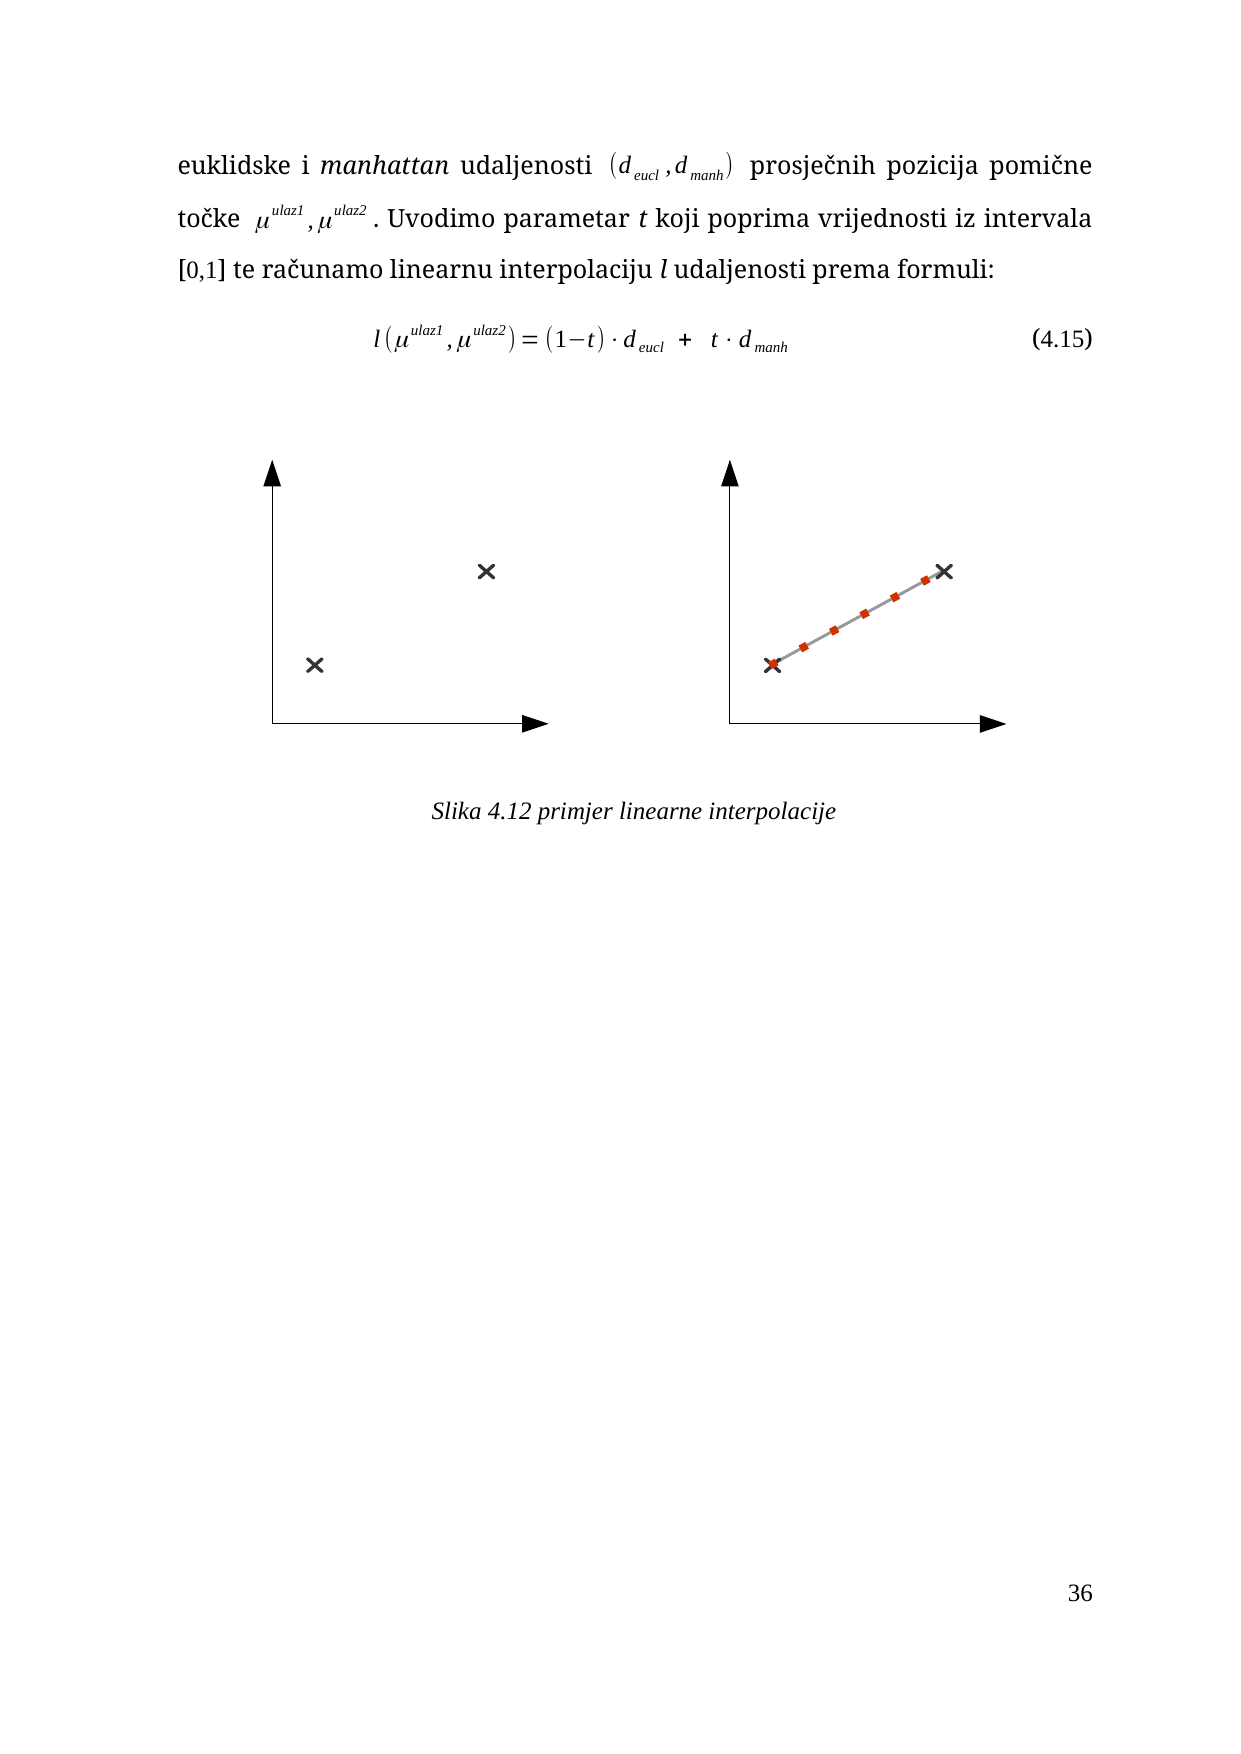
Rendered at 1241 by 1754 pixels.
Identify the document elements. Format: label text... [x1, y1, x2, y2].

text euklidske i manhattan udaljenosti prosječnih pozicija pomične točke . Uvodimo parametar t koji poprima vrijednosti iz intervala [0,1] te računamo linearnu interpolaciju l udaljenosti prema formuli: [177, 148, 1093, 286]
table_header [635, 460, 1093, 784]
text (4.15) [177, 320, 1093, 362]
text Slika 4.12 primjer linearne interpolacije [177, 796, 1093, 825]
table_header [177, 460, 635, 784]
